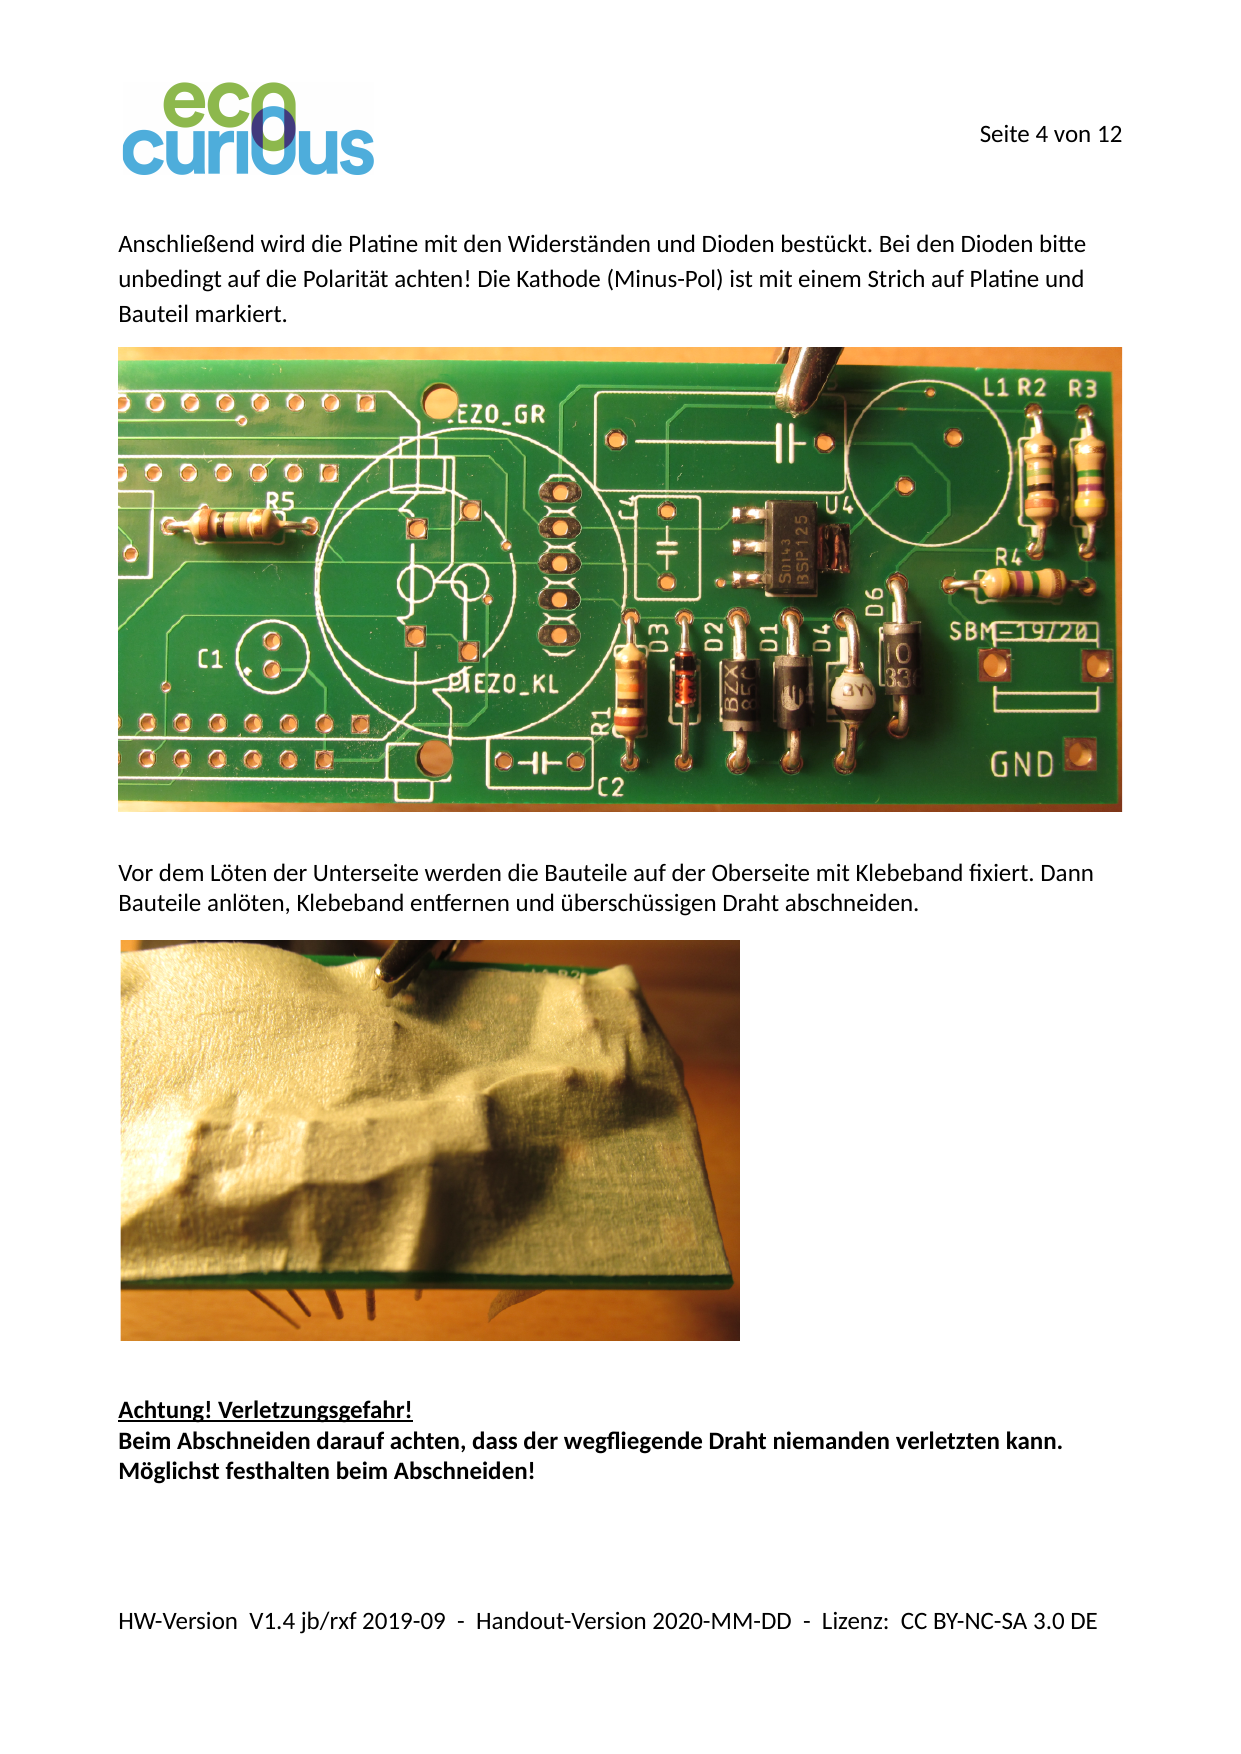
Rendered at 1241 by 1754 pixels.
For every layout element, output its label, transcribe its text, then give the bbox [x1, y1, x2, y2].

text Anschließend wird die Platine mit den Widerständen und Dioden bestückt. Bei den Dioden bitte unbedingt auf die Polarität achten! Die Kathode (Minus-Pol) ist mit einem Strich auf Platine und Bauteil markiert. [118, 228, 1122, 328]
picture [118, 347, 1123, 812]
text Beim Abschneiden darauf achten, dass der wegfliegende Draht niemanden verletzten kann. Möglichst festhalten beim Abschneiden! [118, 1425, 1122, 1486]
text Achtung! Verletzungsgefahr! [118, 1394, 1122, 1425]
picture [122, 82, 374, 175]
text Vor dem Löten der Unterseite werden die Bauteile auf der Oberseite mit Klebeband fixiert. Dann Bauteile anlöten, Klebeband entfernen und überschüssigen Draht abschneiden. [118, 857, 1122, 918]
picture [120, 940, 740, 1341]
